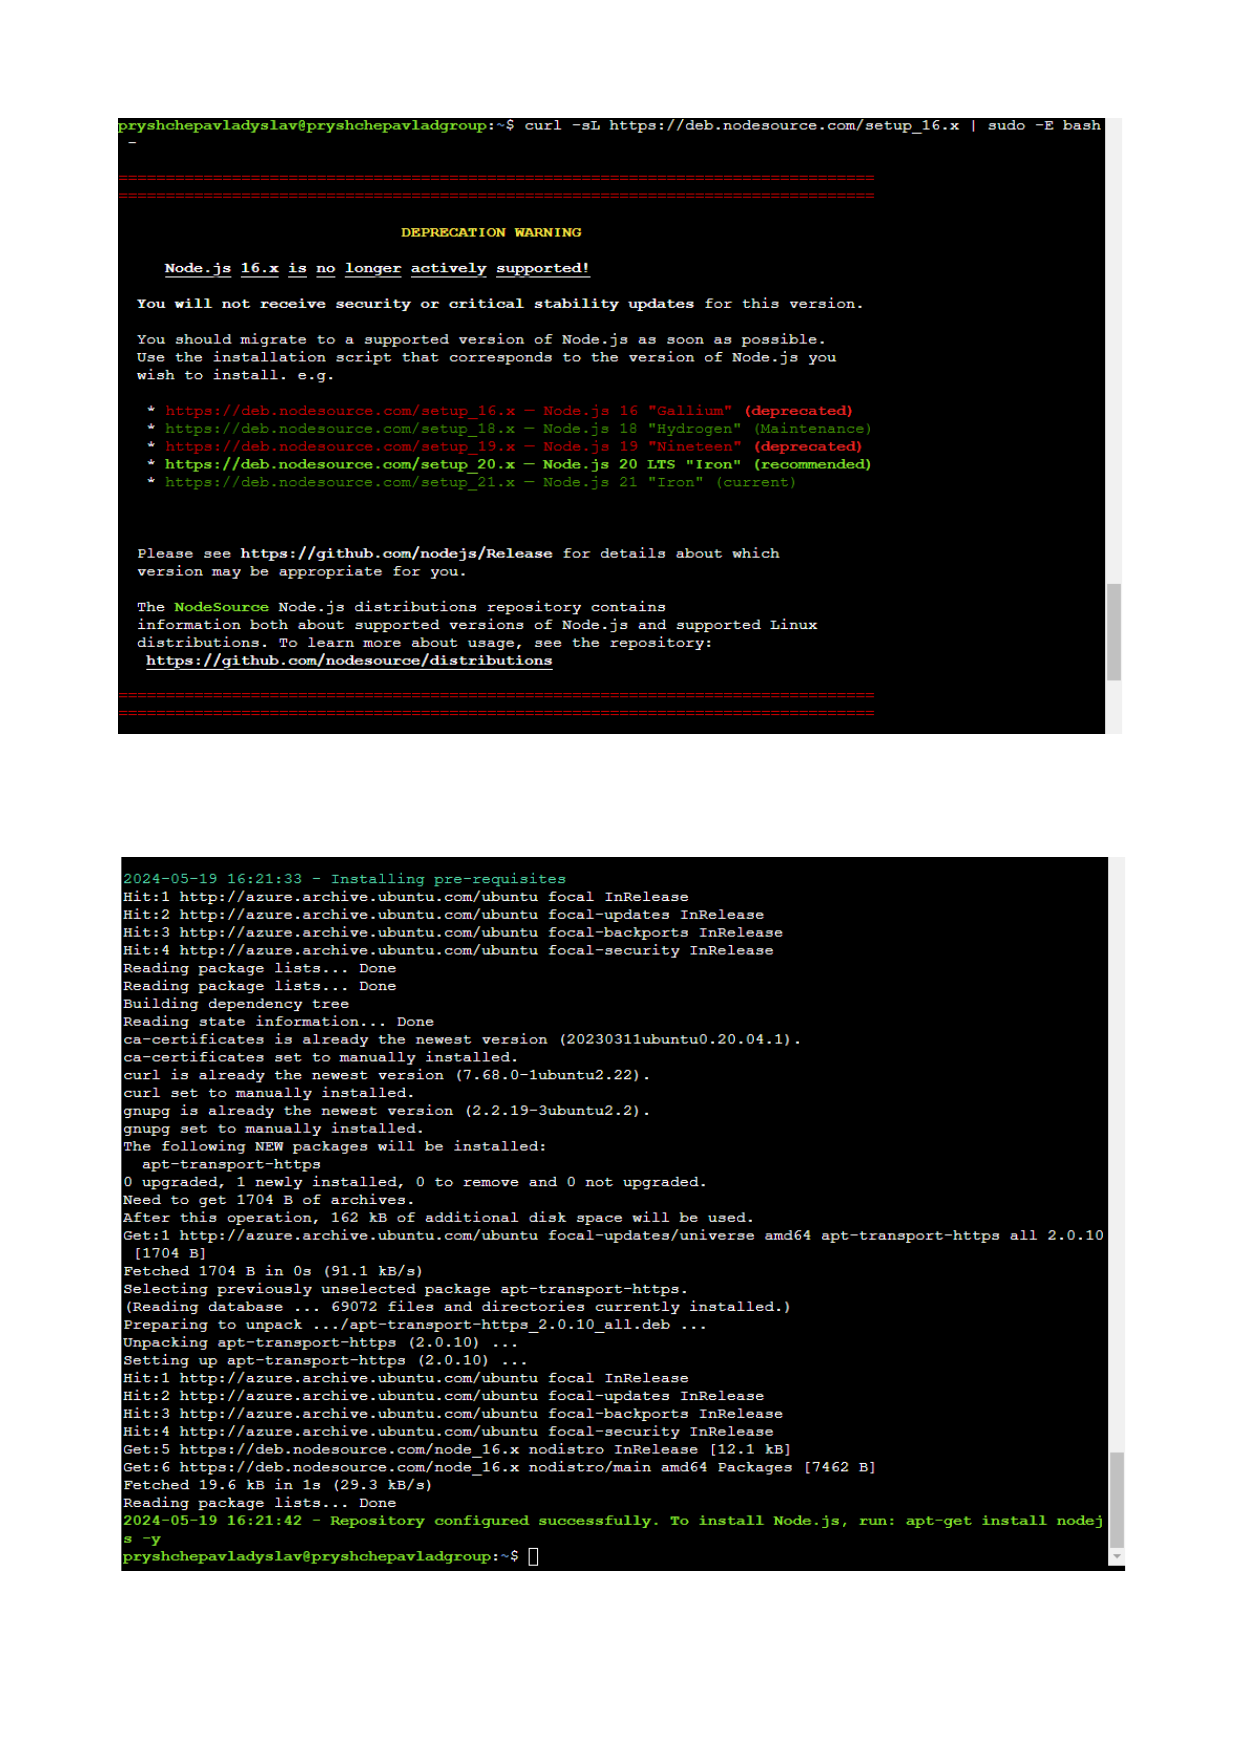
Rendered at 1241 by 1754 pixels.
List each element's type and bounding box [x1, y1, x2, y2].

picture [121, 857, 1126, 1571]
picture [118, 118, 1123, 734]
